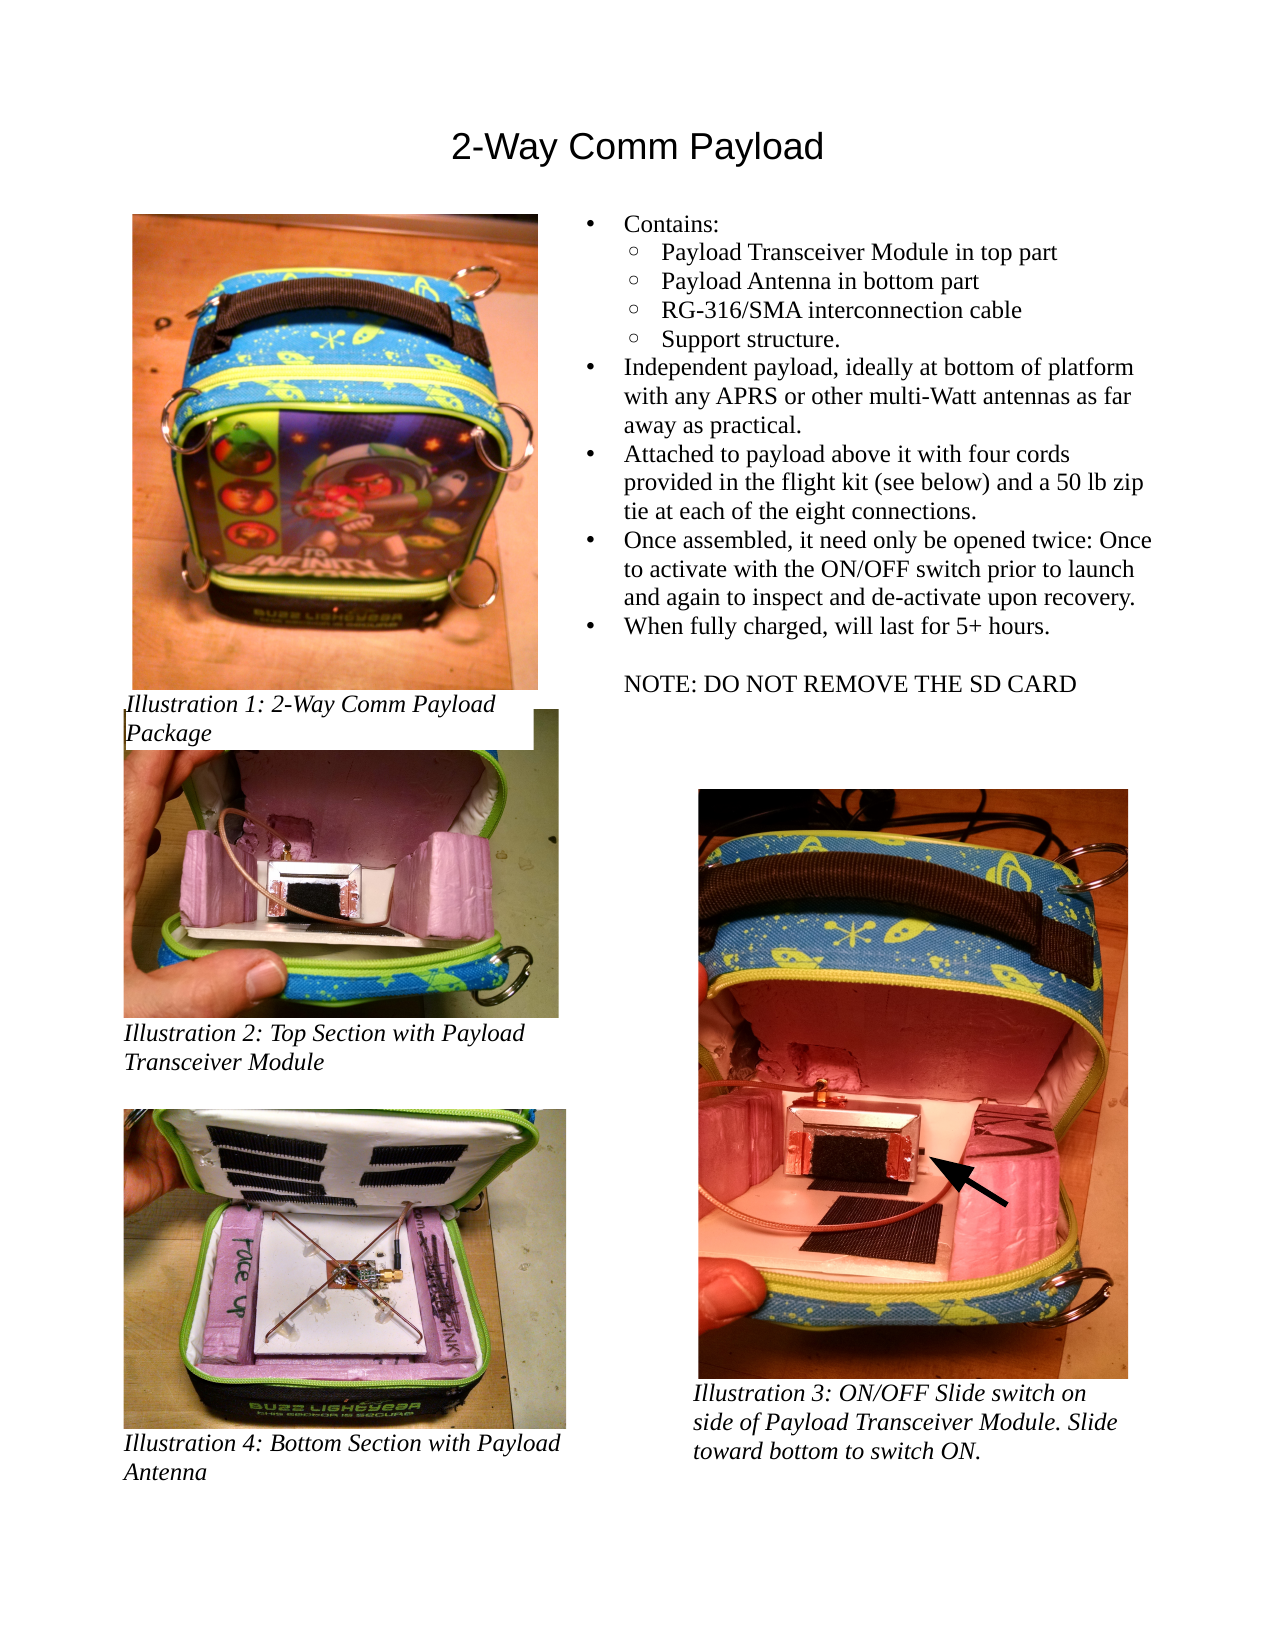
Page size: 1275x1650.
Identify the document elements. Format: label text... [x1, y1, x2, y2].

list Support structure. [538, 324, 1157, 352]
list When fully charged, will last for 5+ hours. [538, 611, 1157, 640]
subtitle 2-Way Comm Payload [118, 124, 1157, 167]
list Payload Transceiver Module in top part [538, 237, 1157, 266]
list NOTE: DO NOT REMOVE THE SD CARD [534, 669, 1157, 697]
list Attached to payload above it with four cords provided in the flight kit (see below) and a 50 lb zip tie at each of the eight connections. [538, 439, 1157, 525]
list Independent payload, ideally at bottom of platform with any APRS or other multi-Watt antennas as far away as practical. [538, 352, 1157, 439]
list Illustration 1: 2-Way Comm Payload Package [126, 227, 534, 747]
text Illustration 3: ON/OFF Slide switch on side of Payload Transceiver Module. Slide toward bottom to switch ON. [693, 802, 1134, 1464]
list RG-316/SMA interconnection cable [538, 295, 1157, 324]
text Illustration 2: Top Section with Payload Transceiver Module [124, 1018, 559, 1075]
list Contains: [156, 209, 1157, 237]
picture [123, 709, 559, 1018]
picture [123, 1109, 567, 1429]
list Payload Antenna in bottom part [538, 266, 1157, 295]
list Once assembled, it need only be opened twice: Once to activate with the ON/OFF switch prior to launch and again to inspect and de-activate upon recovery. [538, 525, 1157, 611]
picture [132, 214, 538, 690]
text Illustration 4: Bottom Section with Payload Antenna [124, 1429, 566, 1486]
picture [698, 789, 1129, 1379]
